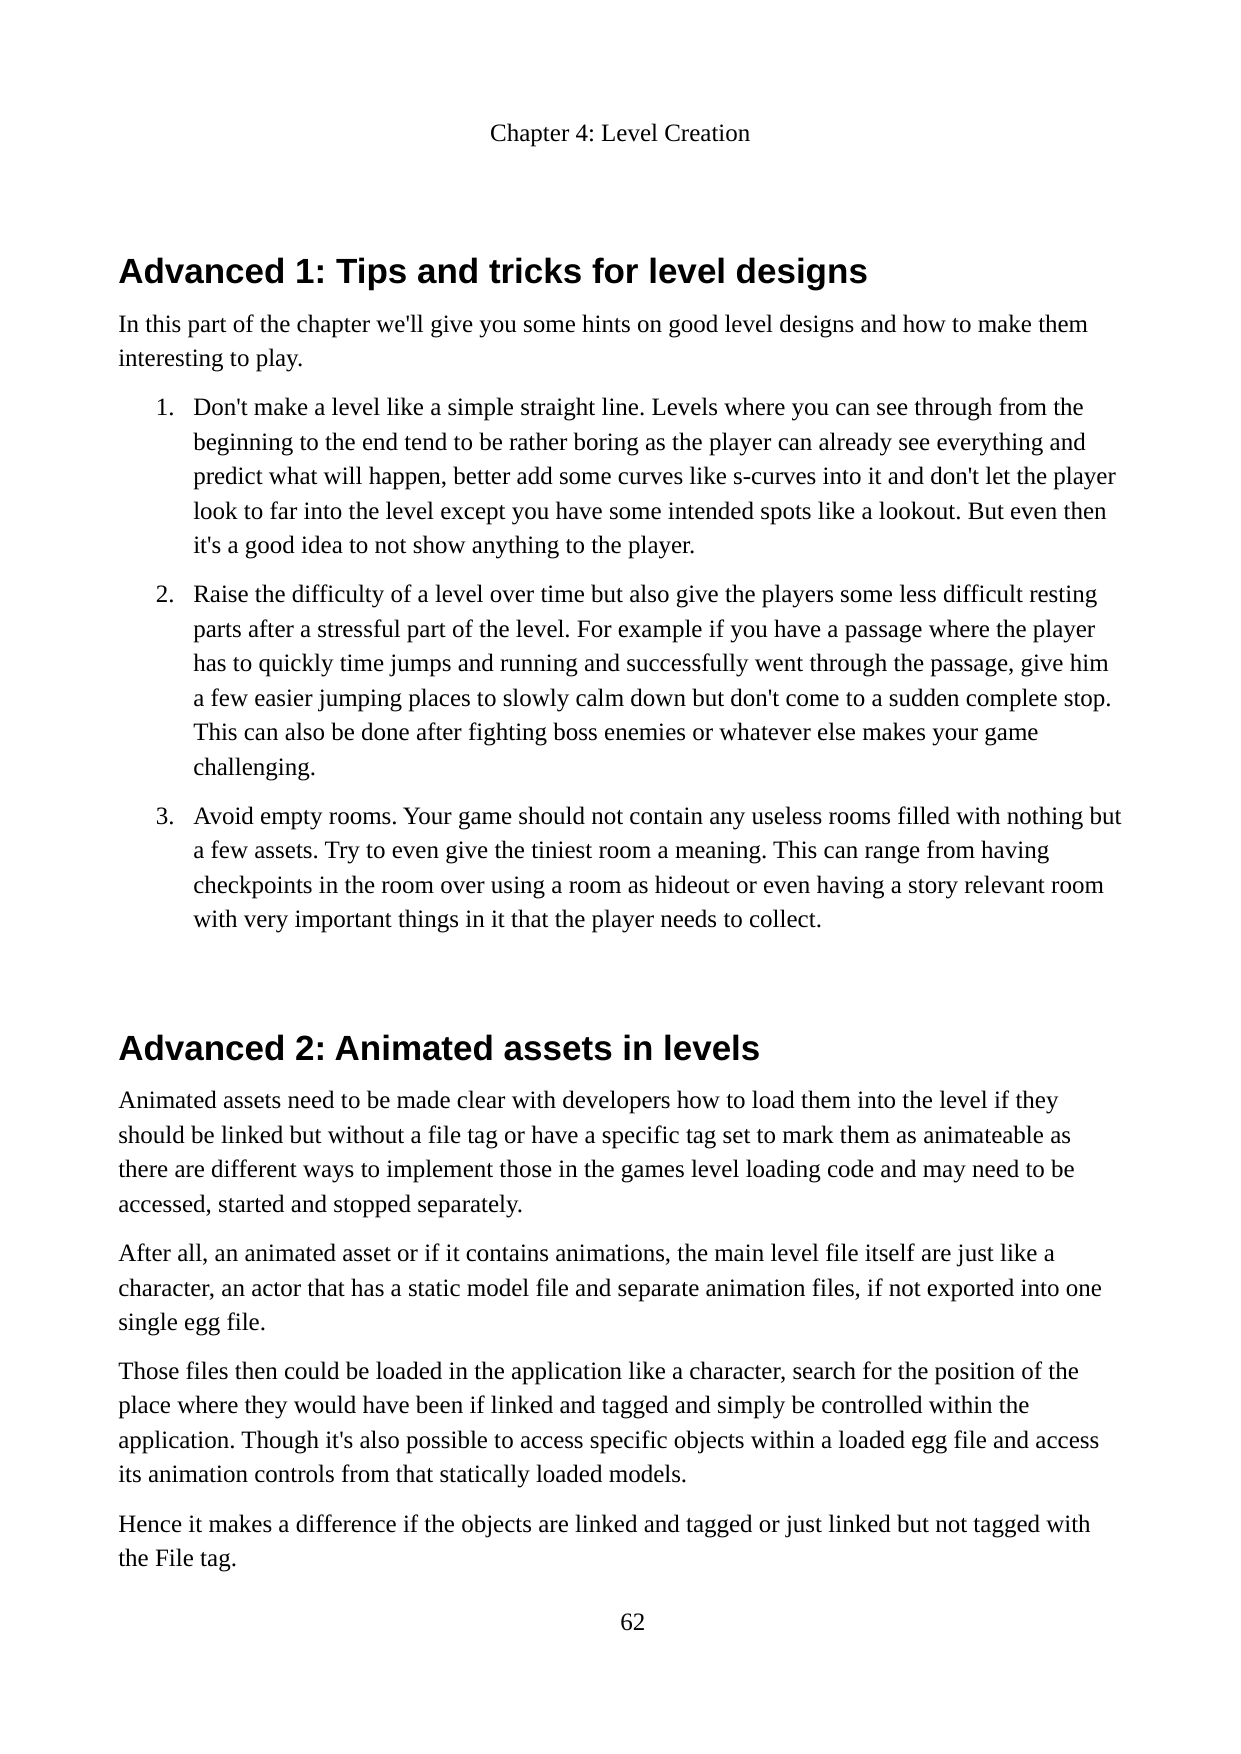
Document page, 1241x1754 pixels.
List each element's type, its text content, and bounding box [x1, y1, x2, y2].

text Those files then could be loaded in the application like a character, search for the position of the place where they would have been if linked and tagged and simply be controlled within the application. Though it's also possible to access specific objects within a loaded egg file and access its animation controls from that statically loaded models. [118, 1356, 1122, 1488]
text In this part of the chapter we'll give you some hints on good level designs and how to make them interesting to play. [118, 309, 1122, 372]
text Animated assets need to be made clear with developers how to load them into the level if they should be linked but without a file tag or have a specific tag set to mark them as animateable as there are different ways to implement those in the games level loading code and may need to be accessed, started and stopped separately. [118, 1086, 1122, 1218]
list Raise the difficulty of a level over time but also give the players some less difficult resting parts after a stressful part of the level. For example if you have a passage where the player has to quickly time jumps and running and successfully went through the passage, give him a few easier jumping places to slowly calm down but don't come to a sudden complete stop. This can also be done after fighting boss enemies or whatever else makes your game challenging. [156, 579, 1122, 780]
list Don't make a level like a simple straight line. Levels where you can see through from the beginning to the end tend to be rather boring as the player can already see everything and predict what will happen, better add some curves like s-curves into it and don't let the player look to far into the level except you have some intended spots like a lookout. But even then it's a good idea to not show anything to the player. [156, 392, 1122, 559]
text Hence it makes a difference if the objects are linked and tagged or just linked but not tagged with the File tag. [118, 1509, 1122, 1572]
list Avoid empty rooms. Your game should not contain any useless rooms filled with nothing but a few assets. Try to even give the tiniest room a meaning. This can range from having checkpoints in the room over using a room as hideout or even having a story relevant room with very important things in it that the player needs to collect. [156, 801, 1122, 933]
subtitle Advanced 1: Tips and tricks for level designs [118, 250, 1122, 290]
subtitle Advanced 2: Animated assets in levels [118, 1027, 1122, 1067]
text After all, an animated asset or if it contains animations, the main level file itself are just like a character, an actor that has a static model file and separate animation files, if not exported into one single egg file. [118, 1238, 1122, 1336]
